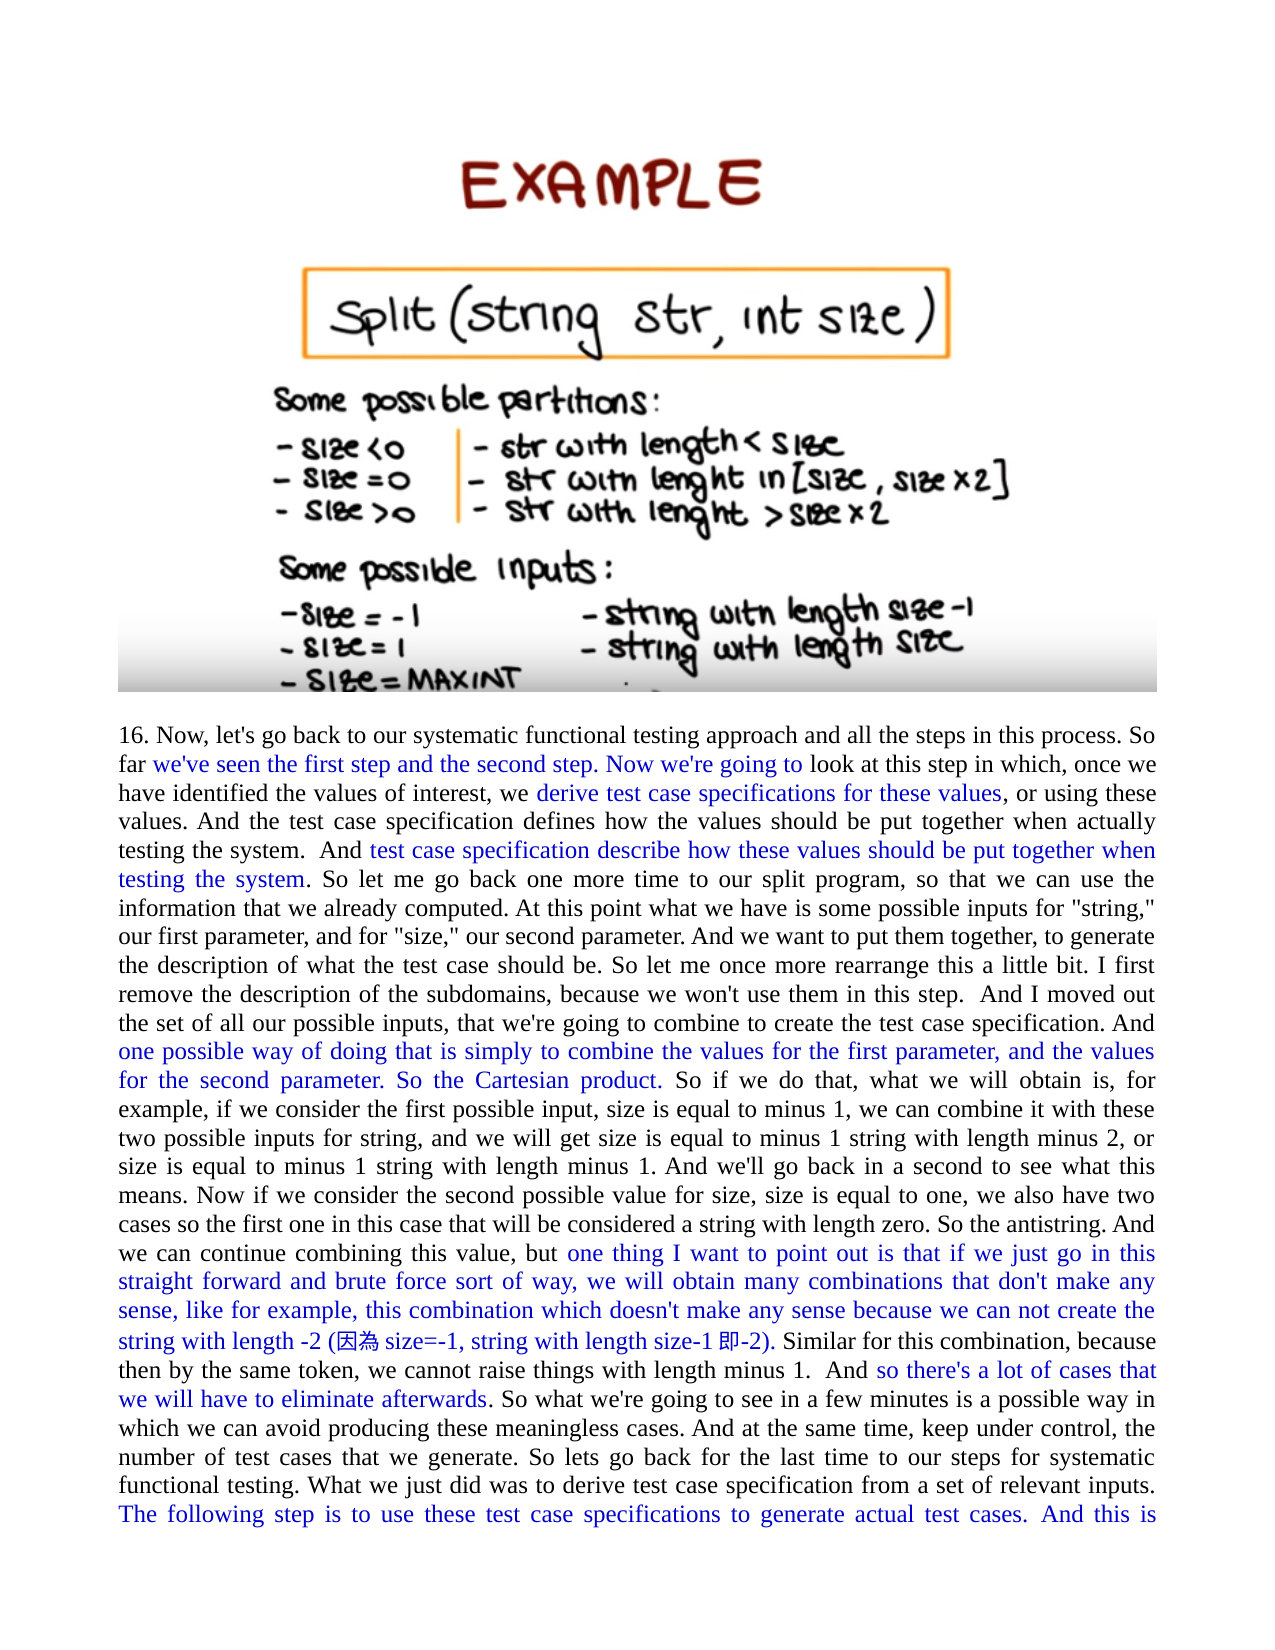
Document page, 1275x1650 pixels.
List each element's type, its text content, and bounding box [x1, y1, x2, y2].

picture [118, 157, 1157, 692]
text 16. Now, let's go back to our systematic functional testing approach and all the steps in this process. So far we've seen the first step and the second step. Now we're going to look at this step in which, once we have identified the values of interest, we derive test case specifications for these values, or using these values. And the test case specification defines how the values should be put together when actually testing the system. And test case specification describe how these values should be put together when testing the system. So let me go back one more time to our split program, so that we can use the information that we already computed. At this point what we have is some possible inputs for "string," our first parameter, and for "size," our second parameter. And we want to put them together, to generate the description of what the test case should be. So let me once more rearrange this a little bit. I first remove the description of the subdomains, because we won't use them in this step. And I moved out the set of all our possible inputs, that we're going to combine to create the test case specification. And one possible way of doing that is simply to combine the values for the first parameter, and the values for the second parameter. So the Cartesian product. So if we do that, what we will obtain is, for example, if we consider the first possible input, size is equal to minus 1, we can combine it with these two possible inputs for string, and we will get size is equal to minus 1 string with length minus 2, or size is equal to minus 1 string with length minus 1. And we'll go back in a second to see what this means. Now if we consider the second possible value for size, size is equal to one, we also have two cases so the first one in this case that will be considered a string with length zero. So the antistring. And we can continue combining this value, but one thing I want to point out is that if we just go in this straight forward and brute force sort of way, we will obtain many combinations that don't make any sense, like for example, this combination which doesn't make any sense because we can not create the string with length -2 (因為size=-1, string with length size-1即-2). Similar for this combination, because then by the same token, we cannot raise things with length minus 1. And so there's a lot of cases that we will have to eliminate afterwards. So what we're going to see in a few minutes is a possible way in which we can avoid producing these meaningless cases. And at the same time, keep under control, the number of test cases that we generate. So lets go back for the last time to our steps for systematic functional testing. What we just did was to derive test case specification from a set of relevant inputs. The following step is to use these test case specifications to generate actual test cases. And this is [118, 720, 1157, 1528]
